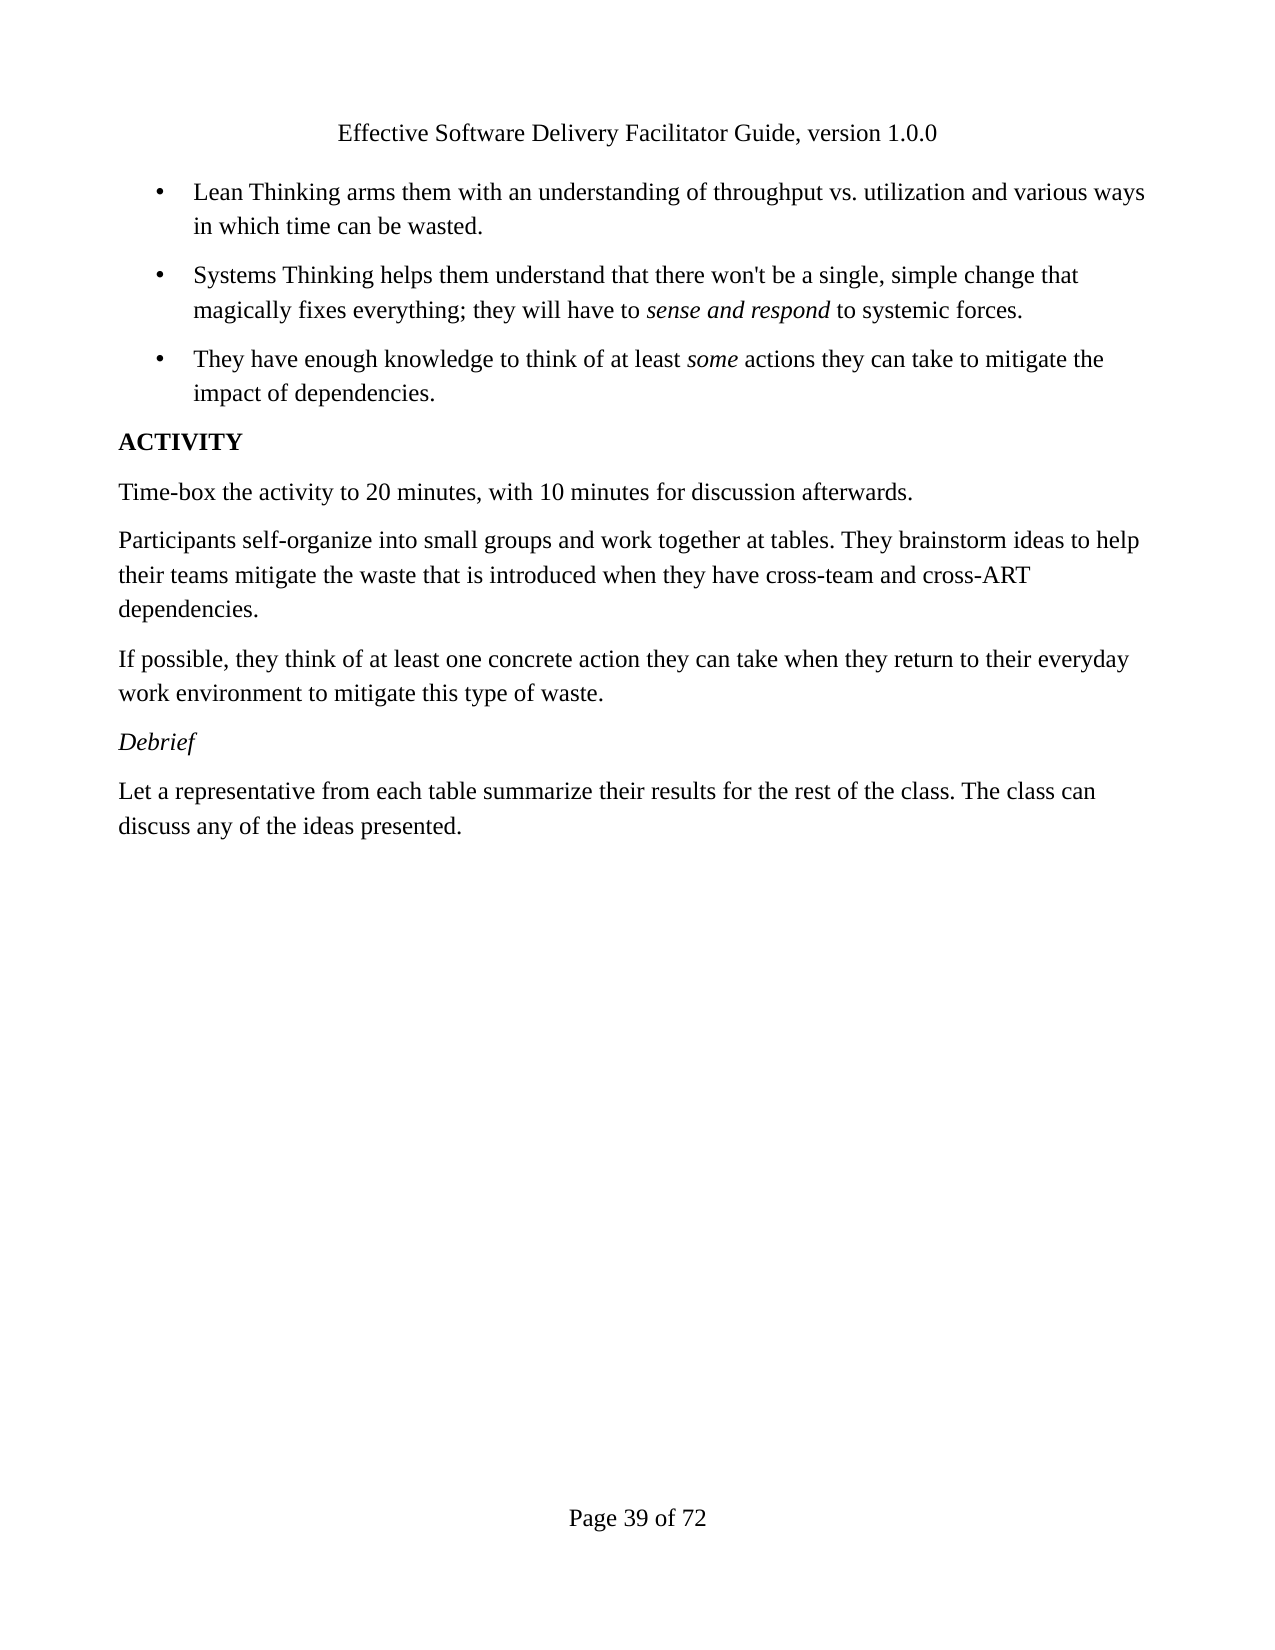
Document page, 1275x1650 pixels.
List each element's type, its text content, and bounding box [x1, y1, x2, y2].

text Participants self-organize into small groups and work together at tables. They brainstorm ideas to help their teams mitigate the waste that is introduced when they have cross-team and cross-ART dependencies. [118, 526, 1157, 623]
list They have enough knowledge to think of at least some actions they can take to mitigate the impact of dependencies. [156, 344, 1157, 407]
list Systems Thinking helps them understand that there won't be a single, simple change that magically fixes everything; they will have to sense and respond to systemic forces. [156, 260, 1157, 324]
list Lean Thinking arms them with an understanding of throughput vs. utilization and various ways in which time can be wasted. [156, 177, 1157, 240]
text Let a representative from each table summarize their results for the rest of the class. The class can discuss any of the ideas presented. [118, 776, 1157, 839]
text Debrief [118, 727, 1157, 756]
text If possible, they think of at least one concrete action they can take when they return to their everyday work environment to mitigate this type of waste. [118, 644, 1157, 707]
text Time-box the activity to 20 minutes, with 10 minutes for discussion afterwards. [118, 477, 1157, 505]
text ACTIVITY [118, 427, 1157, 456]
